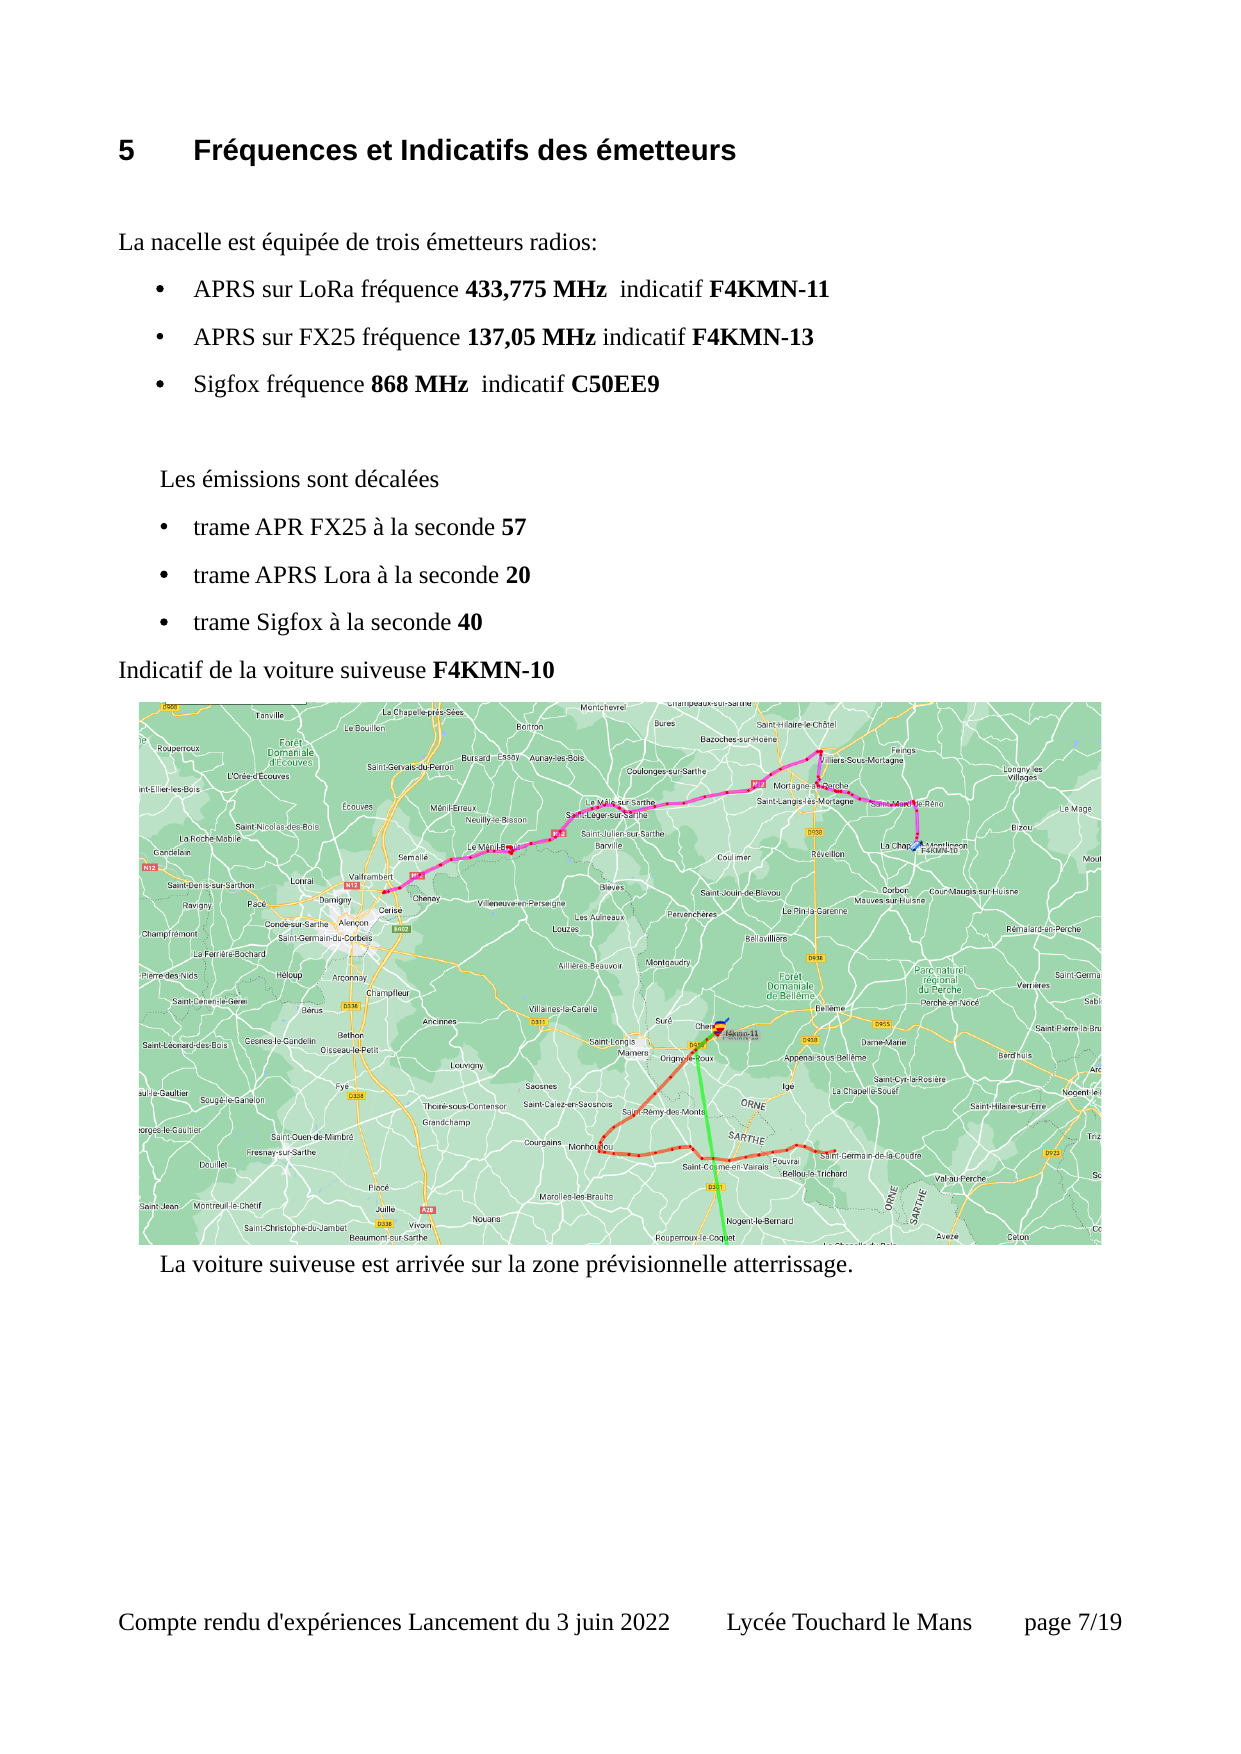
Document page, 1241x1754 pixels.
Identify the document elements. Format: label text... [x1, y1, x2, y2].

subtitle Fréquences et Indicatifs des émetteurs [118, 133, 1122, 166]
text Indicatif de la voiture suiveuse F4KMN-10 [118, 655, 1122, 684]
text La nacelle est équipée de trois émetteurs radios: [118, 227, 1122, 255]
list trame APR FX25 à la seconde 57 [159, 512, 1122, 541]
list Les émissions sont décalées [124, 464, 1122, 493]
list trame APRS Lora à la seconde 20 [159, 560, 1122, 588]
list APRS sur FX25 fréquence 137,05 MHz indicatif F4KMN-13 [156, 322, 1122, 351]
list Sigfox fréquence 868 MHz indicatif C50EE9 [156, 369, 1122, 398]
list trame Sigfox à la seconde 40 [159, 607, 1122, 636]
text La voiture suiveuse est arrivée sur la zone prévisionnelle atterrissage. [159, 703, 1122, 1278]
picture [138, 702, 1102, 1245]
list APRS sur LoRa fréquence 433,775 MHz indicatif F4KMN-11 [156, 274, 1122, 303]
